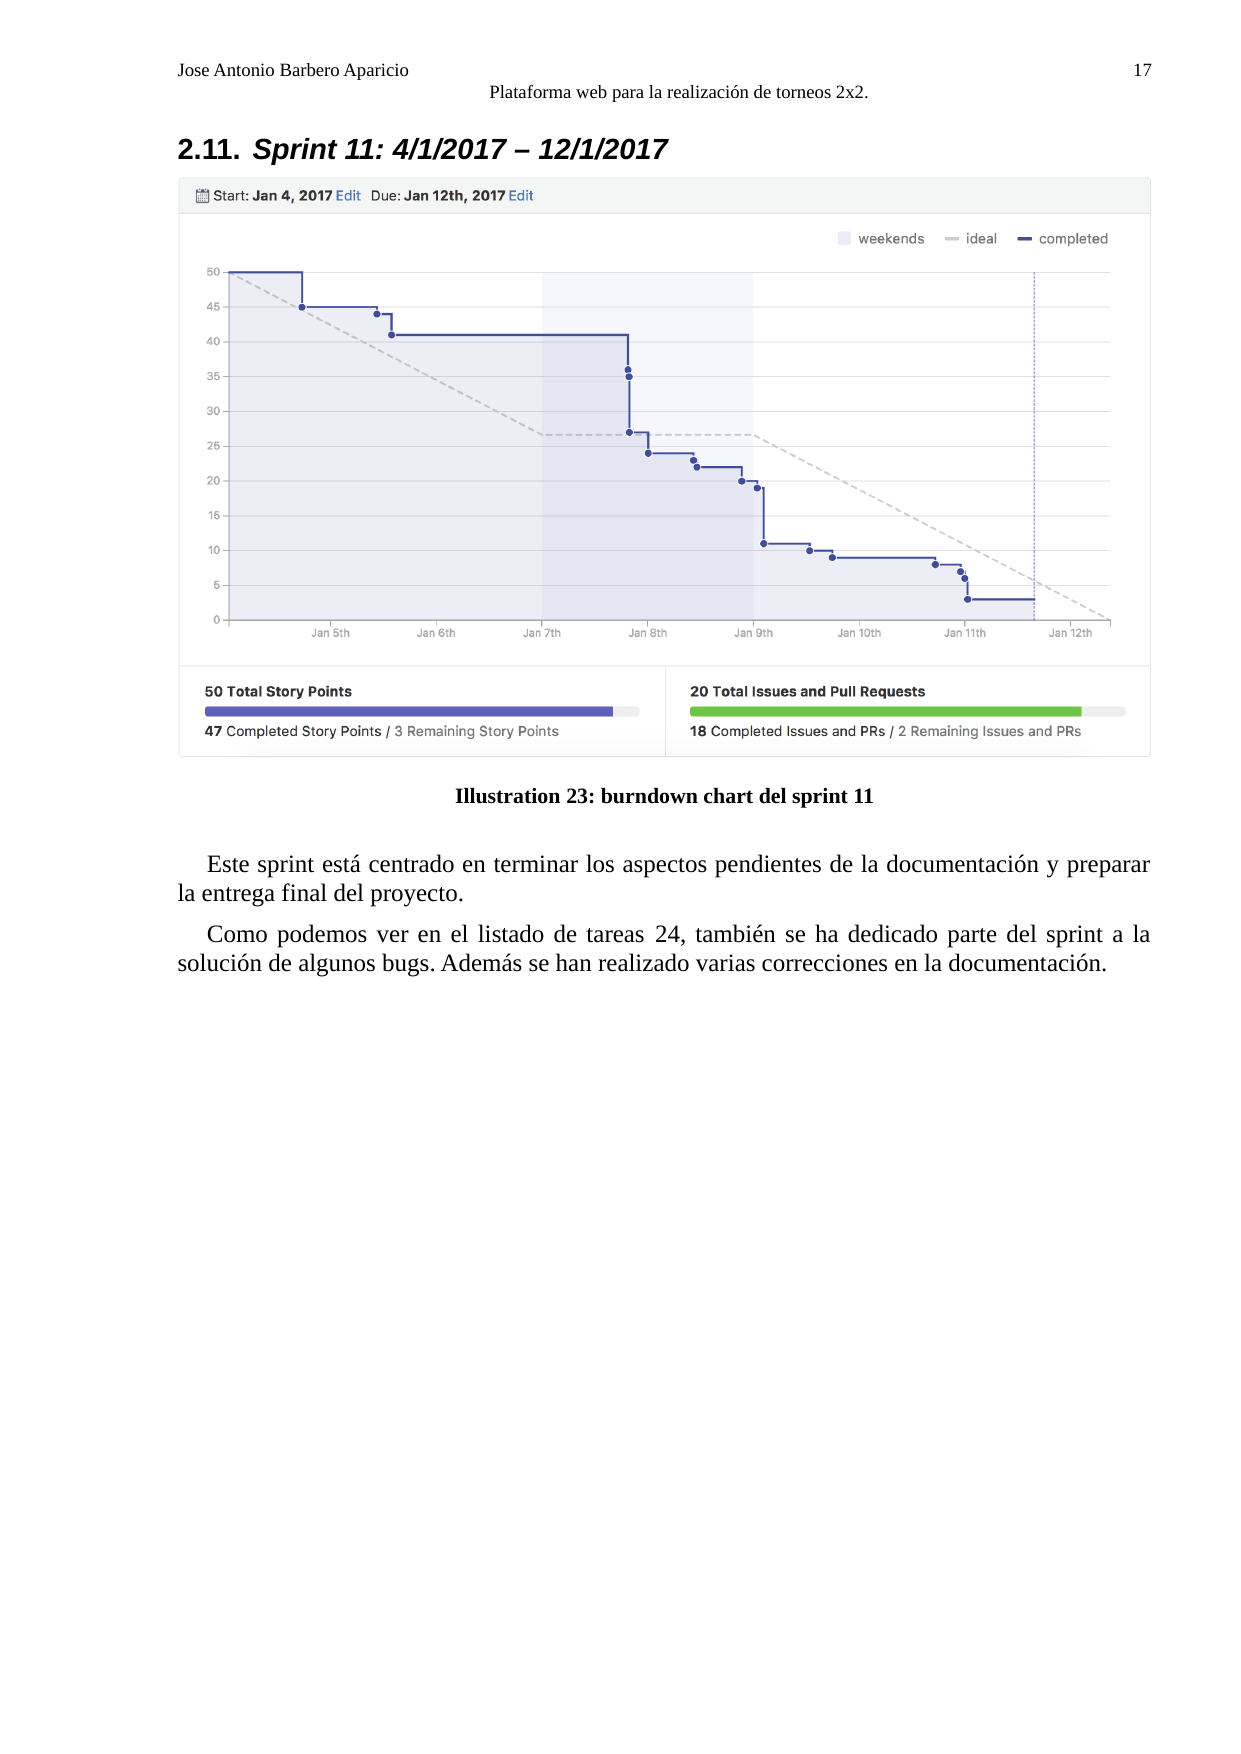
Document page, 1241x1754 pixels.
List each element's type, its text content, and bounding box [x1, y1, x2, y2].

text Illustration 23: burndown chart del sprint 11 [177, 758, 1152, 808]
text Este sprint está centrado en terminar los aspectos pendientes de la documentación y preparar la entrega final del proyecto. [177, 849, 1152, 907]
subtitle Sprint 11: 4/1/2017 – 12/1/2017 [177, 132, 1152, 165]
picture [177, 177, 1152, 758]
text Como podemos ver en el listado de tareas 24, también se ha dedicado parte del sprint a la solución de algunos bugs. Además se han realizado varias correcciones en la documentación. [177, 919, 1152, 976]
